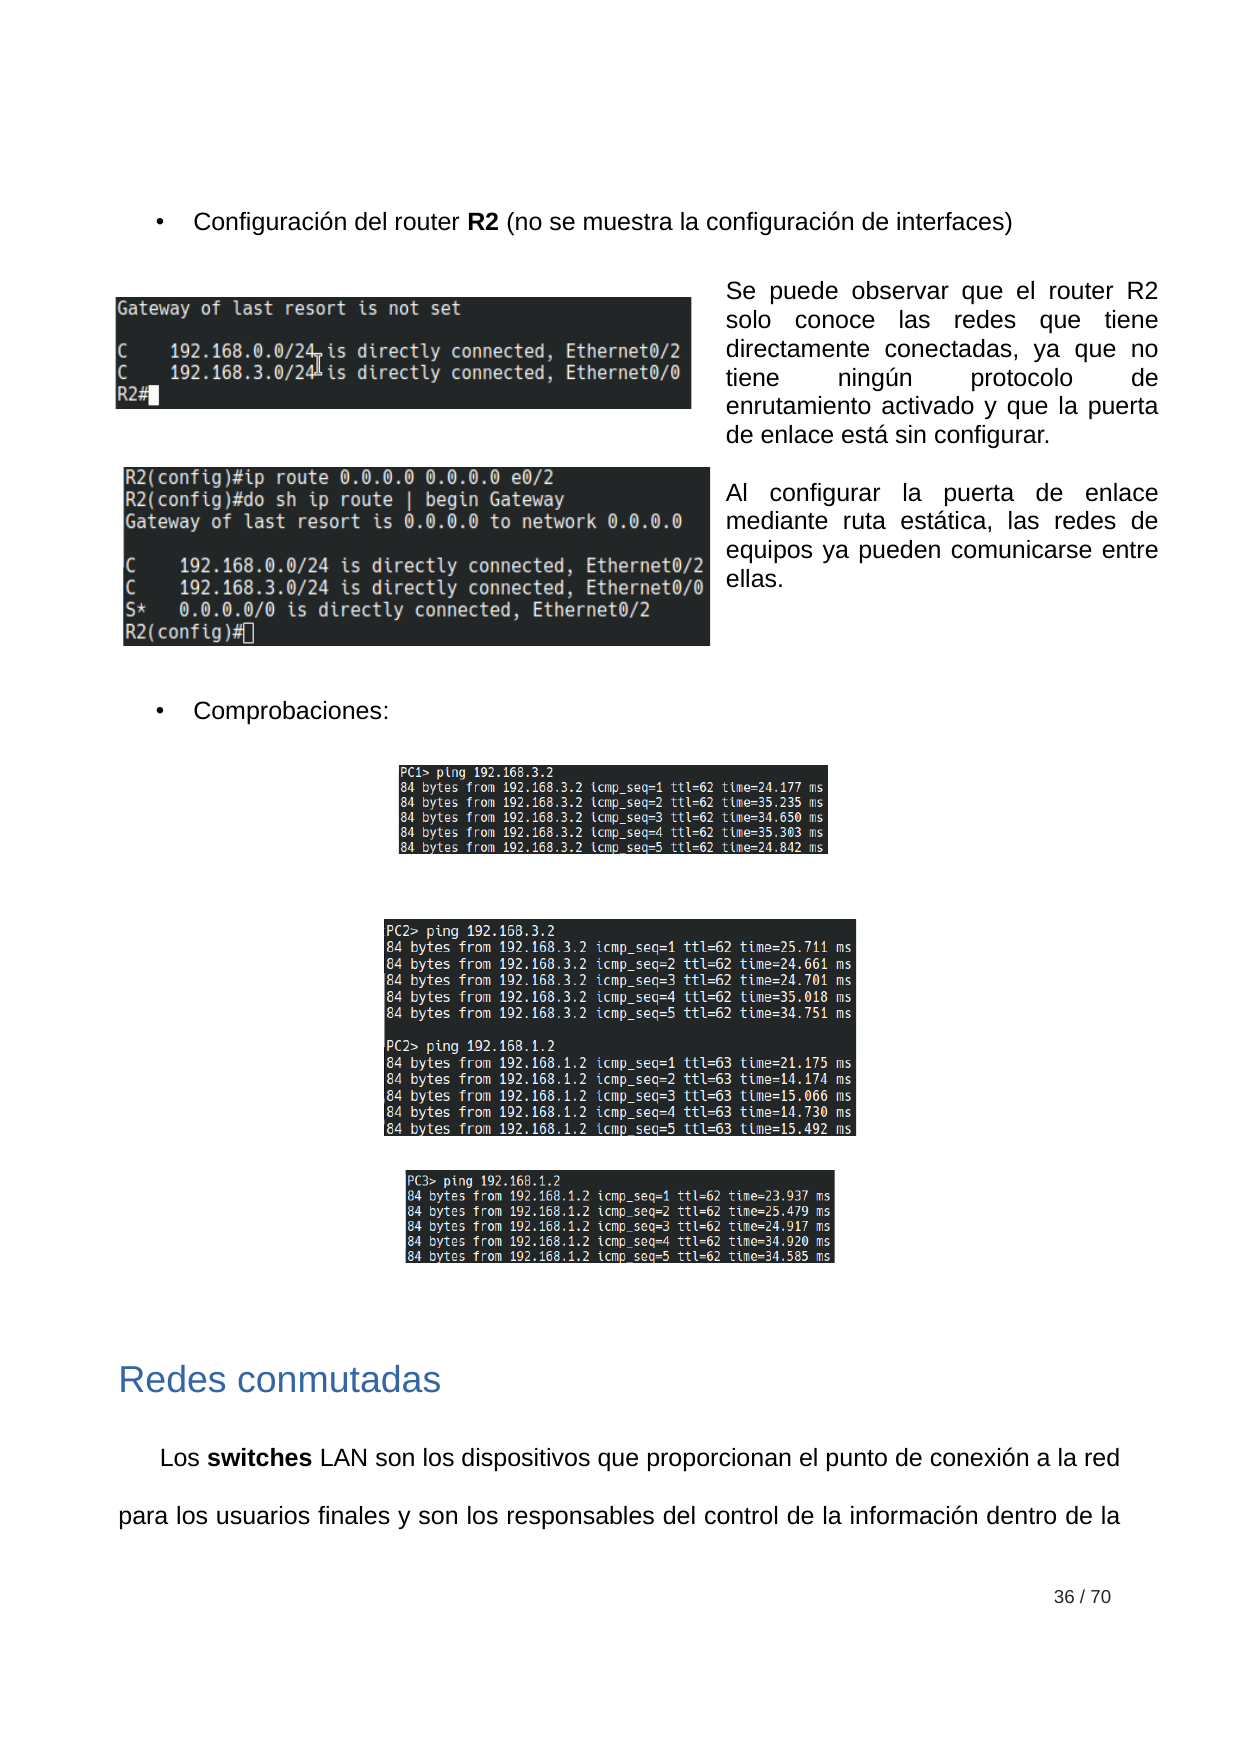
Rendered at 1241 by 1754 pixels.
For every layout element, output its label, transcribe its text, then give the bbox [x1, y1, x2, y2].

list Configuración del router R2 (no se muestra la configuración de interfaces) [156, 207, 1122, 236]
picture [398, 765, 828, 854]
text Los switches LAN son los dispositivos que proporcionan el punto de conexión a la red para los usuarios finales y son los responsables del control de la información dentro de la [118, 1443, 1122, 1529]
picture [115, 297, 692, 409]
picture [123, 467, 711, 646]
picture [405, 1170, 835, 1263]
picture [384, 919, 857, 1136]
text Redes conmutadas [118, 1357, 1122, 1400]
list Comprobaciones: [156, 696, 1122, 724]
